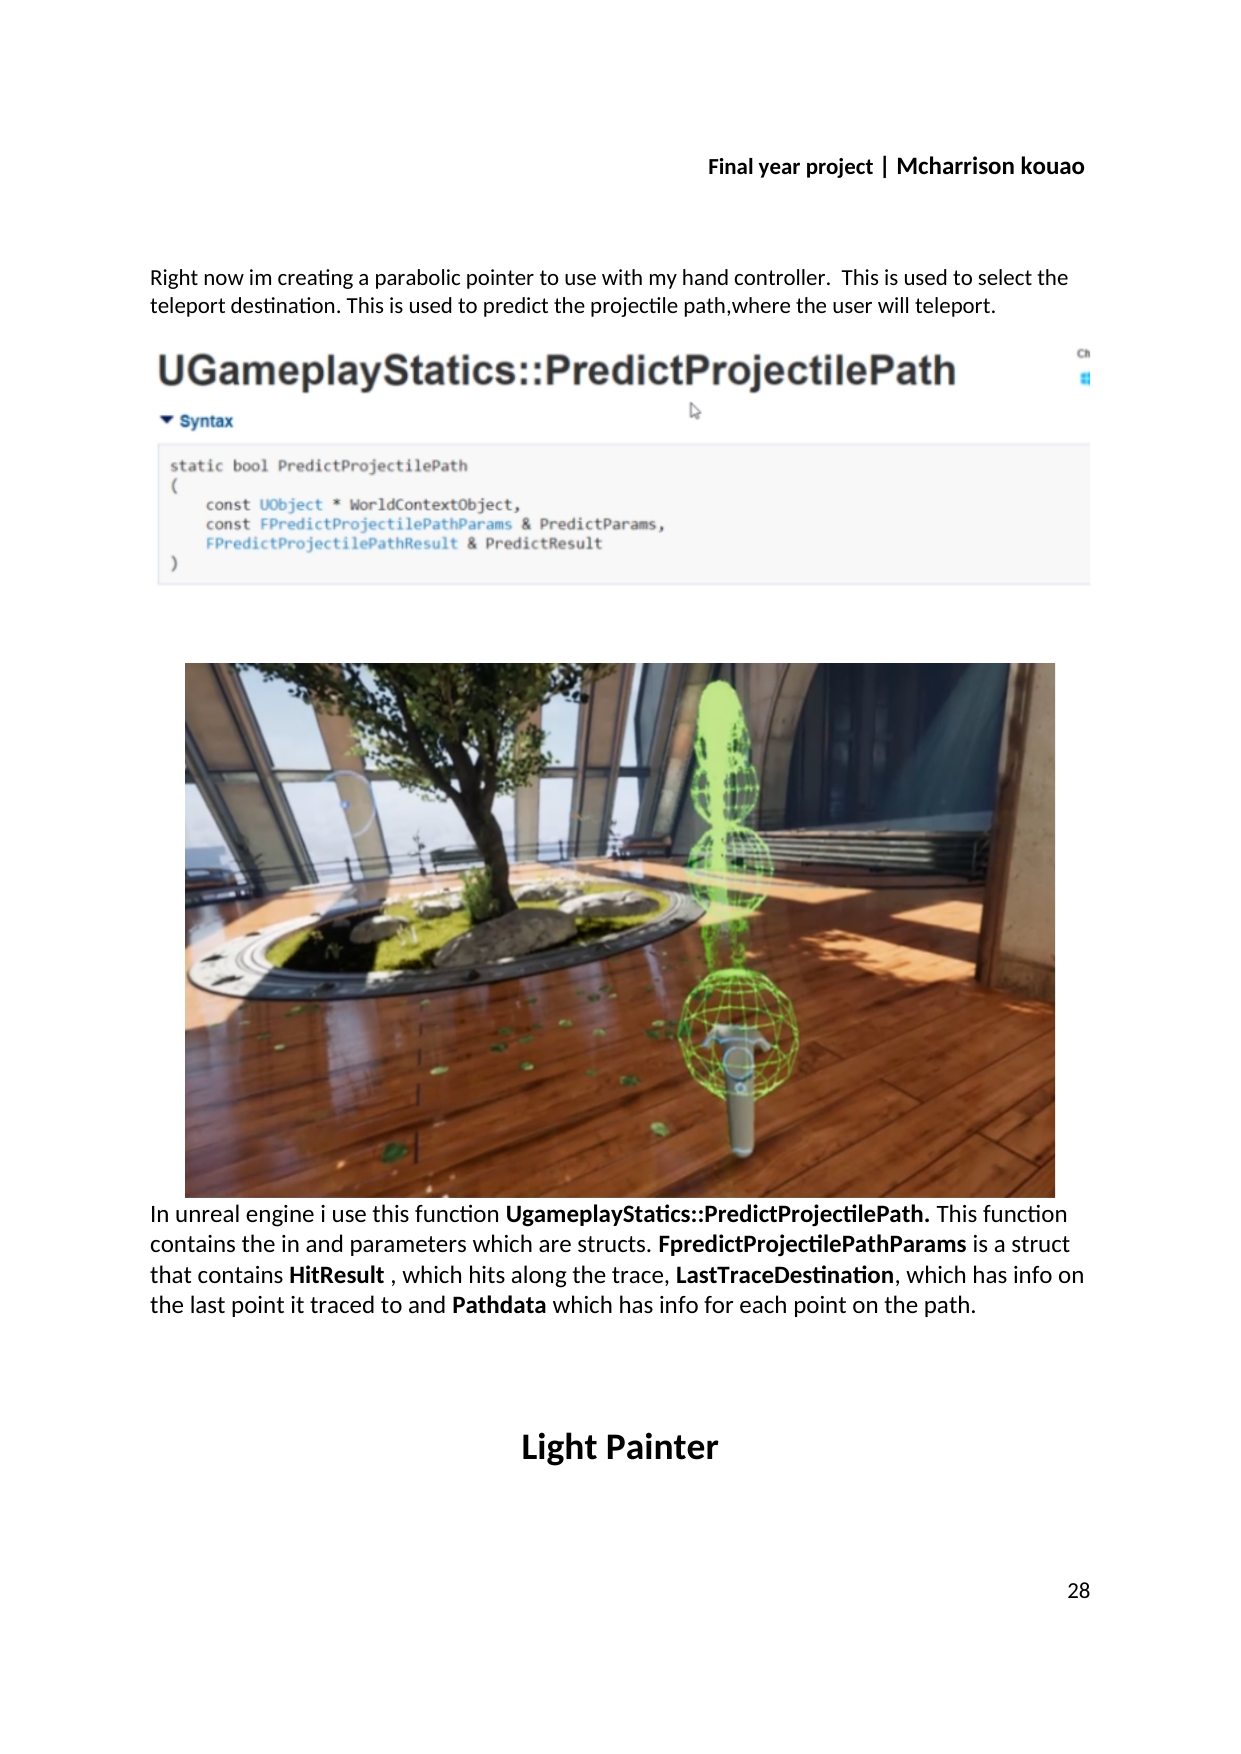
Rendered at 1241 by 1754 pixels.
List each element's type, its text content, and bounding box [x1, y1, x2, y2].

text Right now im creating a parabolic pointer to use with my hand controller. This is used to select the teleport destination. This is used to predict the projectile path,where the user will teleport. [150, 263, 1090, 319]
subtitle Light Painter [150, 1423, 1090, 1469]
text In unreal engine i use this function UgameplayStatics::PredictProjectilePath. This function contains the in and parameters which are structs. FpredictProjectilePathParams is a struct that contains HitResult , which hits along the trace, LastTraceDestination, which has info on the last point it traced to and Pathdata which has info for each point on the path. [150, 647, 1090, 1320]
picture [150, 344, 1091, 595]
picture [185, 663, 1056, 1198]
